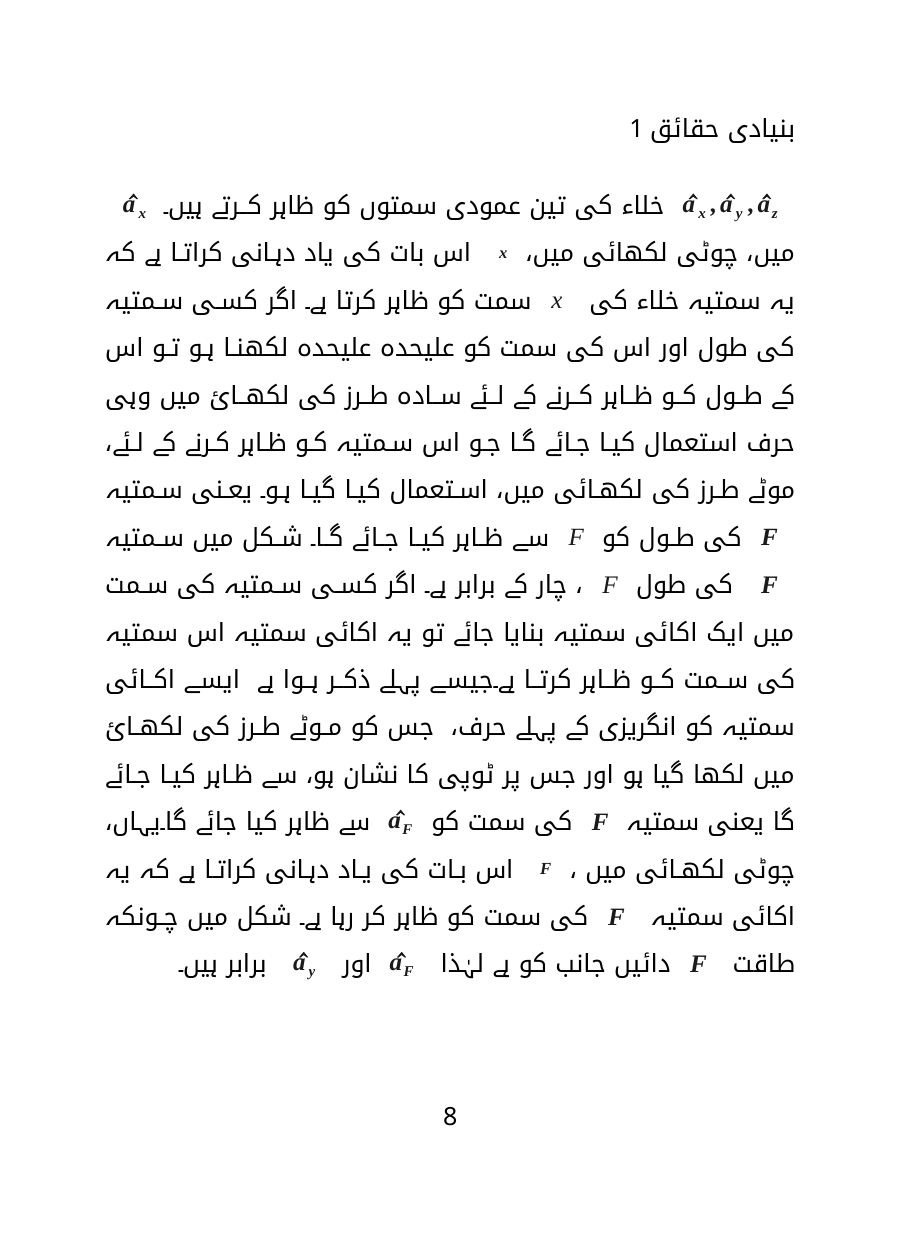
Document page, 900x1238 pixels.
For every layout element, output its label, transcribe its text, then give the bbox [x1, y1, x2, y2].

text وہ خط جس کا طول اور سمت معین ہو، اسے سمتیہ کہتے ہیں۔ سمتیہ کو انگریزی یا لاطینی زبان کے چھوٹے یا بڑے حروف، جن کو موٹے طرز کی لکھائی میں لکھا گیا ہو، سے ظاہر کیا جائے گا، مثلاً طاقت کو سے ظاہر کیا جائے گا۔یہاں شکل 1.1 سے رجوع کرنا بہتر ہے۔ ایک ایسا سمتیہ جس کی طول ایک ہو، کو اکائی سمتیہ کہتے ہیں۔ اس کتاب میں اکائی سمتیہ کو انگریزی کے پہلے حرف جس کو موٹے طرز کی لکھائ میں لکھا گیا ہو اور جس پر ٹوپی کا نشان ہو سے ظاہر کیا جائے گا، مثلاً اکائی سمتیہخلاء کی تین عمودی سمتوں کو ظاہر کرتے ہیں۔میں، چوٹی لکھائی میں، اس بات کی یاد دہانی کراتا ہے کہ یہ سمتیہ خلاء کی سمت کو ظاہر کرتا ہے۔ اگر کسی سمتیہ کی طول اور اس کی سمت کو علیحدہ علیحدہ لکھنا ہو تو اس کے طول کو ظاہر کرنے کے لئے سادہ طرز کی لکھائ میں وہی حرف استعمال کیا جائے گا جو اس سمتیہ کو ظاہر کرنے کے لئے، موٹے طرز کی لکھائی میں، استعمال کیا گیا ہو۔ یعنی سمتیہکی طول کوسے ظاہر کیا جائے گا۔ شکل میں سمتیہ کی طول، چار کے برابر ہے۔ اگر کسی سمتیہ کی سمت میں ایک اکائی سمتیہ بنایا جائے تو یہ اکائی سمتیہ اس سمتیہ کی سمت کو ظاہر کرتا ہے۔جیسے پہلے ذکر ہوا ہے ایسے اکائی سمتیہ کو انگریزی کے پہلے حرف، جس کو موٹے طرز کی لکھائ میں لکھا گیا ہو اور جس پر ٹوپی کا نشان ہو، سے ظاہر کیا جائے گا یعنی سمتیہکی سمت کوسے ظاہر کیا جائے گا۔یہاں، چوٹی لکھائی میں ، اس بات کی یاد دہانی کراتا ہے کہ یہ اکائی سمتیہ کی سمت کو ظاہر کر رہا ہے۔ شکل میں چونکہ طاقت دائیں جانب کو ہے لہٰذا اور برابر ہیں۔ [105, 182, 795, 988]
